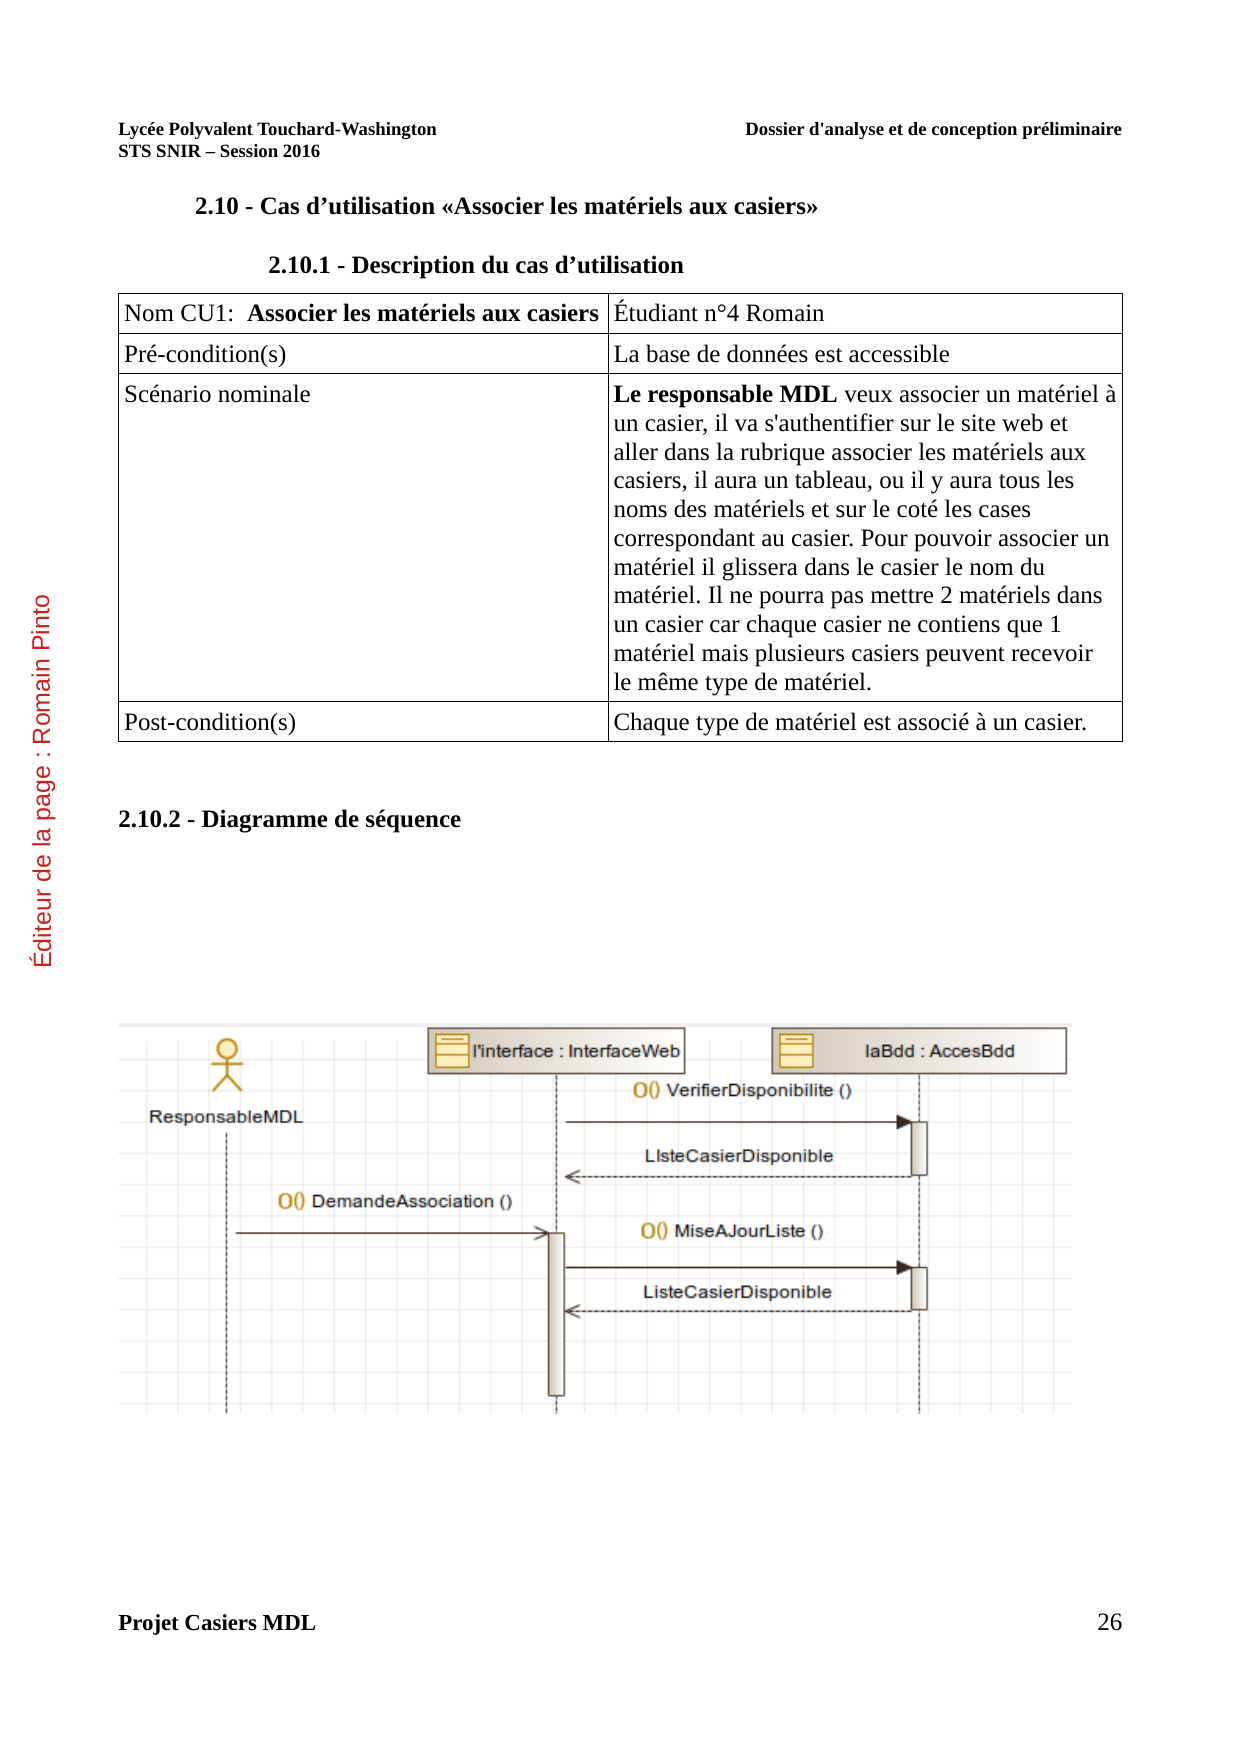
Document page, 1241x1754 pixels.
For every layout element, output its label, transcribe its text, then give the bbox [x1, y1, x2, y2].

picture [118, 1023, 1072, 1414]
table_cell Pré-condition(s) [119, 334, 608, 373]
subtitle 2.10.1 - Description du cas d’utilisation [118, 247, 1122, 280]
table_cell Post-condition(s) [119, 702, 608, 741]
table_cell Le responsable MDL veux associer un matériel à un casier, il va s'authentifier sur le site web et aller dans la rubrique associer les matériels aux casiers, il aura un tableau, ou il y aura tous les noms des matériels et sur le coté les cases correspondant au casier. Pour pouvoir associer un matériel il glissera dans le casier le nom du matériel. Il ne pourra pas mettre 2 matériels dans un casier car chaque casier ne contiens que 1 matériel mais plusieurs casiers peuvent recevoir le même type de matériel. [609, 374, 1122, 701]
table_header Nom CU1: Associer les matériels aux casiers [119, 294, 608, 333]
table_cell Chaque type de matériel est associé à un casier. [609, 702, 1122, 741]
table_cell La base de données est accessible [609, 334, 1122, 373]
table_cell Scénario nominale [119, 374, 608, 701]
subtitle 2.10 - Cas d’utilisation «Associer les matériels aux casiers» [195, 191, 1122, 219]
table_header Étudiant n°4 Romain [609, 294, 1122, 333]
subtitle 2.10.2 - Diagramme de séquence [118, 804, 1122, 832]
